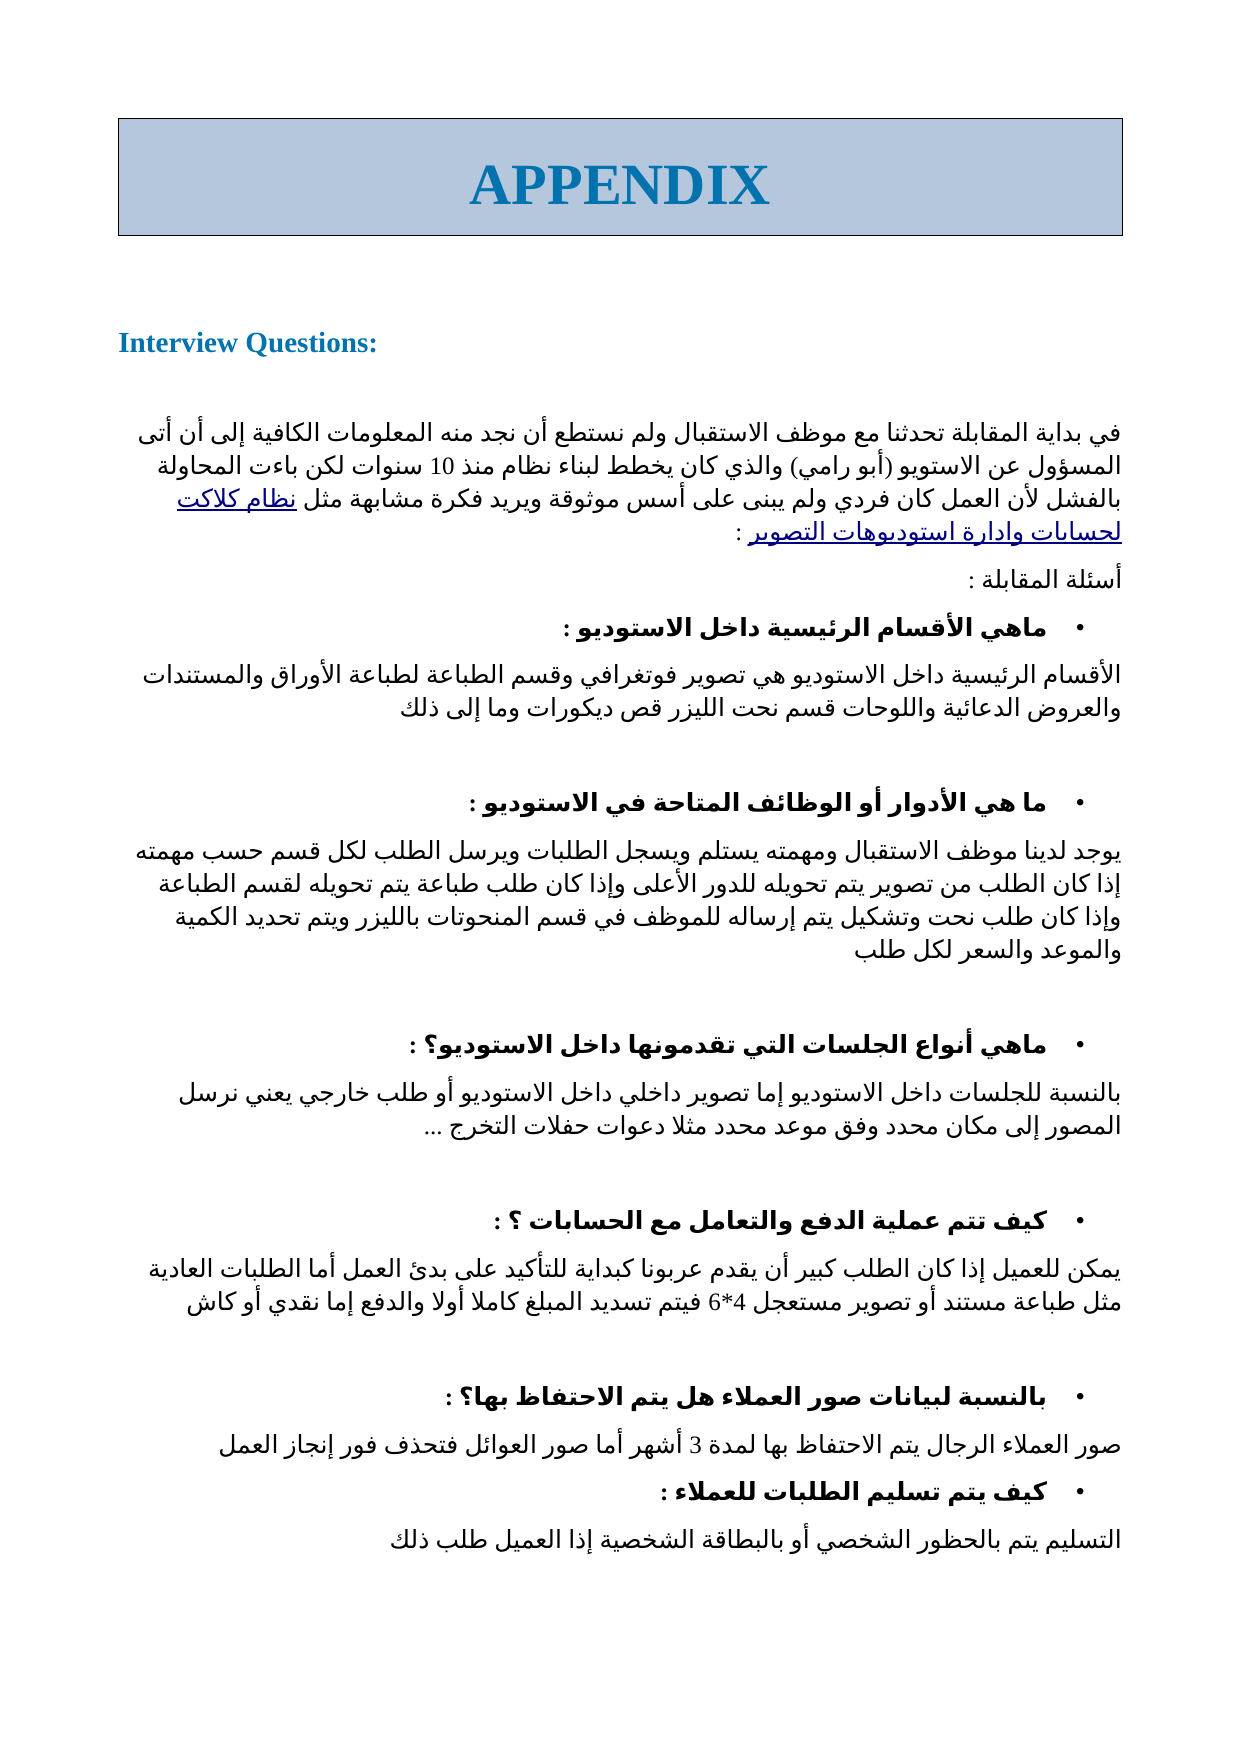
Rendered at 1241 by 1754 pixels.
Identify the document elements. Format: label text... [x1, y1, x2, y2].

text يمكن للعميل إذا كان الطلب كبير أن يقدم عربونا كبداية للتأكيد على بدئ العمل أما الطلبات العادية مثل طباعة مستند أو تصوير مستعجل 4*6 فيتم تسديد المبلغ كاملا أولا والدفع إما نقدي أو كاش [118, 1254, 1122, 1316]
list بالنسبة لبيانات صور العملاء هل يتم الاحتفاظ بها؟ : [118, 1382, 1085, 1411]
list ماهي أنواع الجلسات التي تقدمونها داخل الاستوديو؟ : [118, 1030, 1085, 1059]
list ماهي الأقسام الرئيسية داخل الاستوديو : [118, 613, 1085, 641]
text في بداية المقابلة تحدثنا مع موظف الاستقبال ولم نستطع أن نجد منه المعلومات الكافية إلى أن أتى المسؤول عن الاستويو (أبو رامي) والذي كان يخطط لبناء نظام منذ 10 سنوات لكن باءت المحاولة بالفشل لأن العمل كان فردي ولم يبنى على أسس موثوقة ويريد فكرة مشابهة مثل نظام كلاكت لحسابات وادارة استوديوهات التصوير : [118, 418, 1122, 546]
text صور العملاء الرجال يتم الاحتفاظ بها لمدة 3 أشهر أما صور العوائل فتحذف فور إنجاز العمل [118, 1430, 1122, 1458]
text بالنسبة للجلسات داخل الاستوديو إما تصوير داخلي داخل الاستوديو أو طلب خارجي يعني نرسل المصور إلى مكان محدد وفق موعد محدد مثلا دعوات حفلات التخرج ... [118, 1078, 1122, 1140]
list كيف يتم تسليم الطلبات للعملاء : [118, 1477, 1085, 1506]
text التسليم يتم بالحظور الشخصي أو بالبطاقة الشخصية إذا العميل طلب ذلك [118, 1525, 1122, 1554]
text يوجد لدينا موظف الاستقبال ومهمته يستلم ويسجل الطلبات ويرسل الطلب لكل قسم حسب مهمته إذا كان الطلب من تصوير يتم تحويله للدور الأعلى وإذا كان طلب طباعة يتم تحويله لقسم الطباعة وإذا كان طلب نحت وتشكيل يتم إرساله للموظف في قسم المنحوتات بالليزر ويتم تحديد الكمية والموعد والسعر لكل طلب [118, 836, 1122, 964]
list كيف تتم عملية الدفع والتعامل مع الحسابات ؟ : [118, 1206, 1085, 1235]
subtitle Interview Questions: [118, 325, 1122, 358]
list ما هي الأدوار أو الوظائف المتاحة في الاستوديو : [118, 788, 1085, 817]
text الأقسام الرئيسية داخل الاستوديو هي تصوير فوتغرافي وقسم الطباعة لطباعة الأوراق والمستندات والعروض الدعائية واللوحات قسم نحت الليزر قص ديكورات وما إلى ذلك [118, 660, 1122, 722]
text أسئلة المقابلة : [118, 565, 1122, 594]
